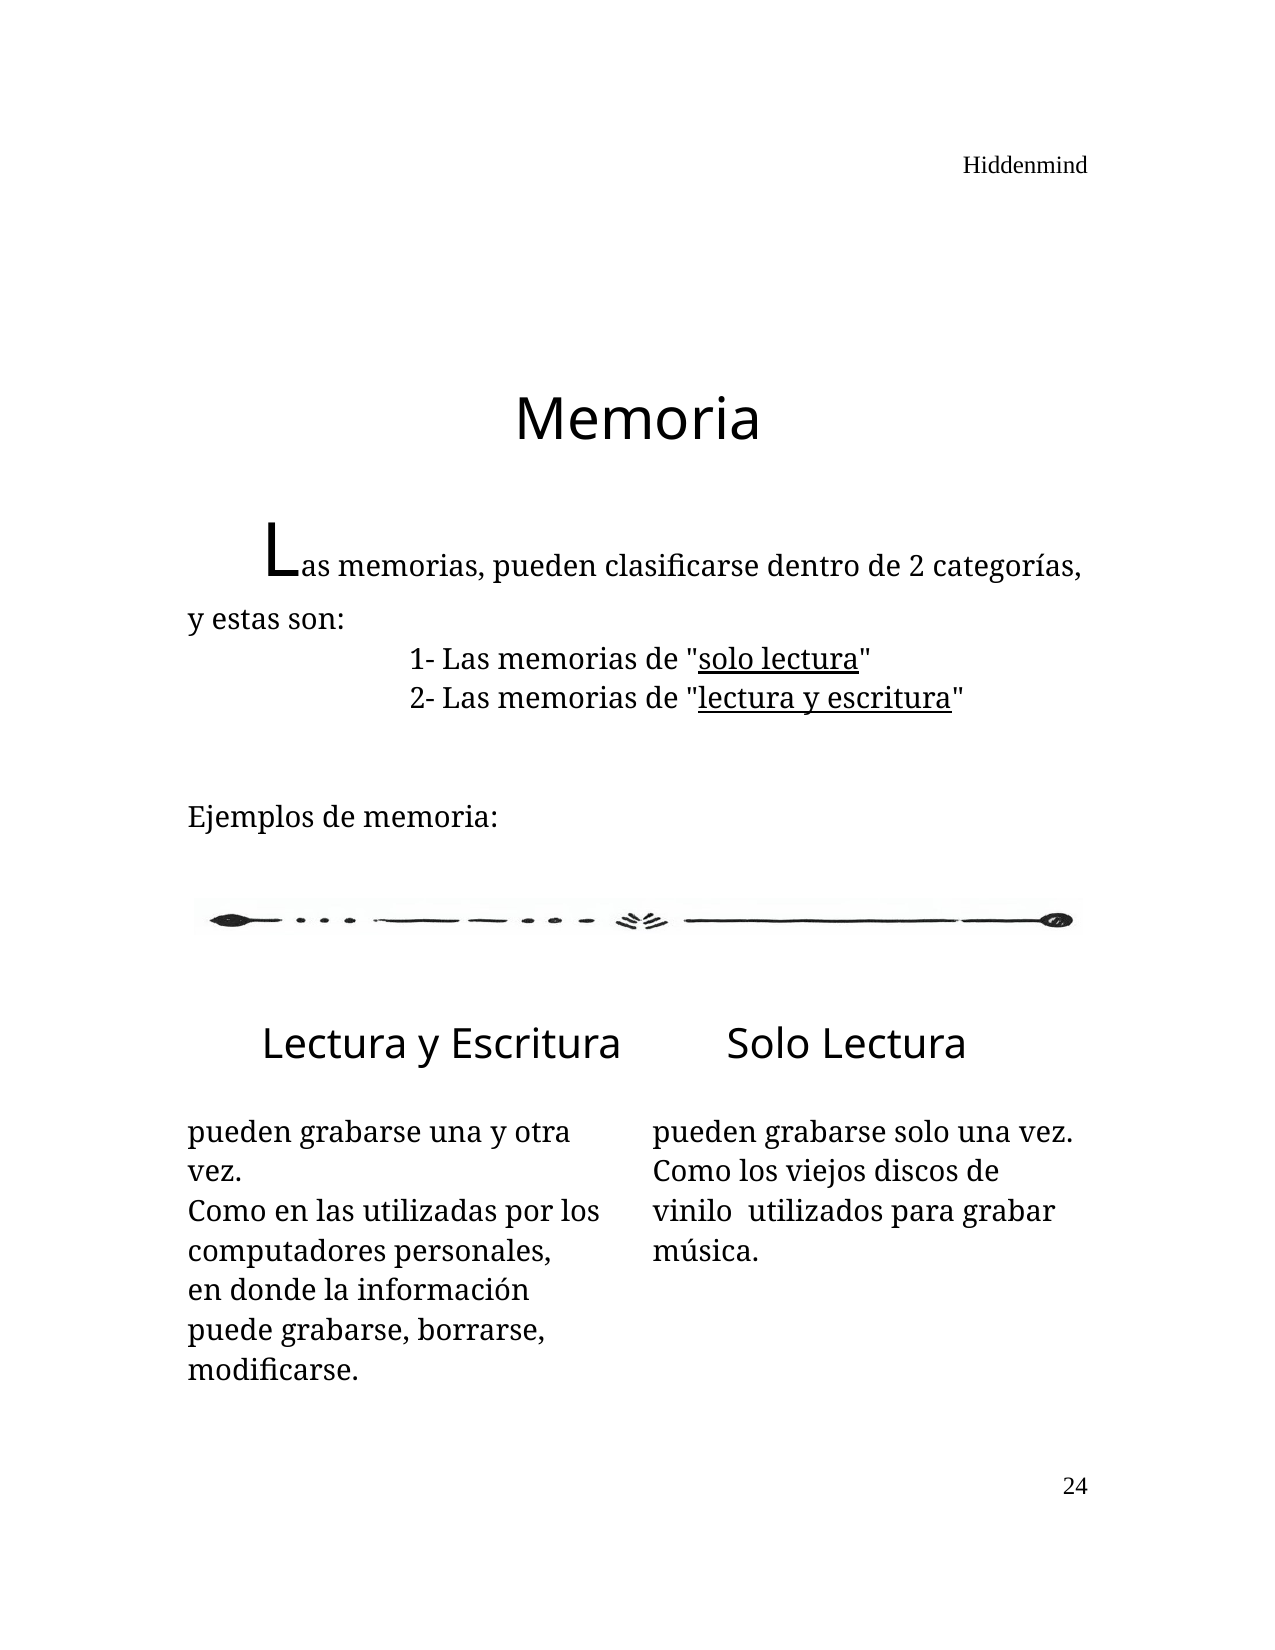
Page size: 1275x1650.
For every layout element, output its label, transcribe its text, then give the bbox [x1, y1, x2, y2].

text pueden grabarse una y otra vez. [187, 1111, 622, 1190]
text 1- Las memorias de "solo lectura" [187, 638, 1087, 678]
text pueden grabarse solo una vez. [652, 1111, 1087, 1151]
text 2- Las memorias de "lectura y escritura" [187, 678, 1087, 717]
text Como los viejos discos de vinilo utilizados para grabar música. [652, 1151, 1087, 1269]
text y estas son: [187, 598, 1087, 638]
text Solo Lectura [652, 1014, 1087, 1071]
text Ejemplos de memoria: [187, 797, 1087, 836]
text Lectura y Escritura [187, 1014, 622, 1071]
picture [193, 898, 1083, 935]
text Las memorias, pueden clasificarse dentro de 2 categorías, [187, 496, 1087, 598]
text en donde la información puede grabarse, borrarse, modificarse. [187, 1269, 622, 1389]
text Como en las utilizadas por los computadores personales, [187, 1190, 622, 1269]
